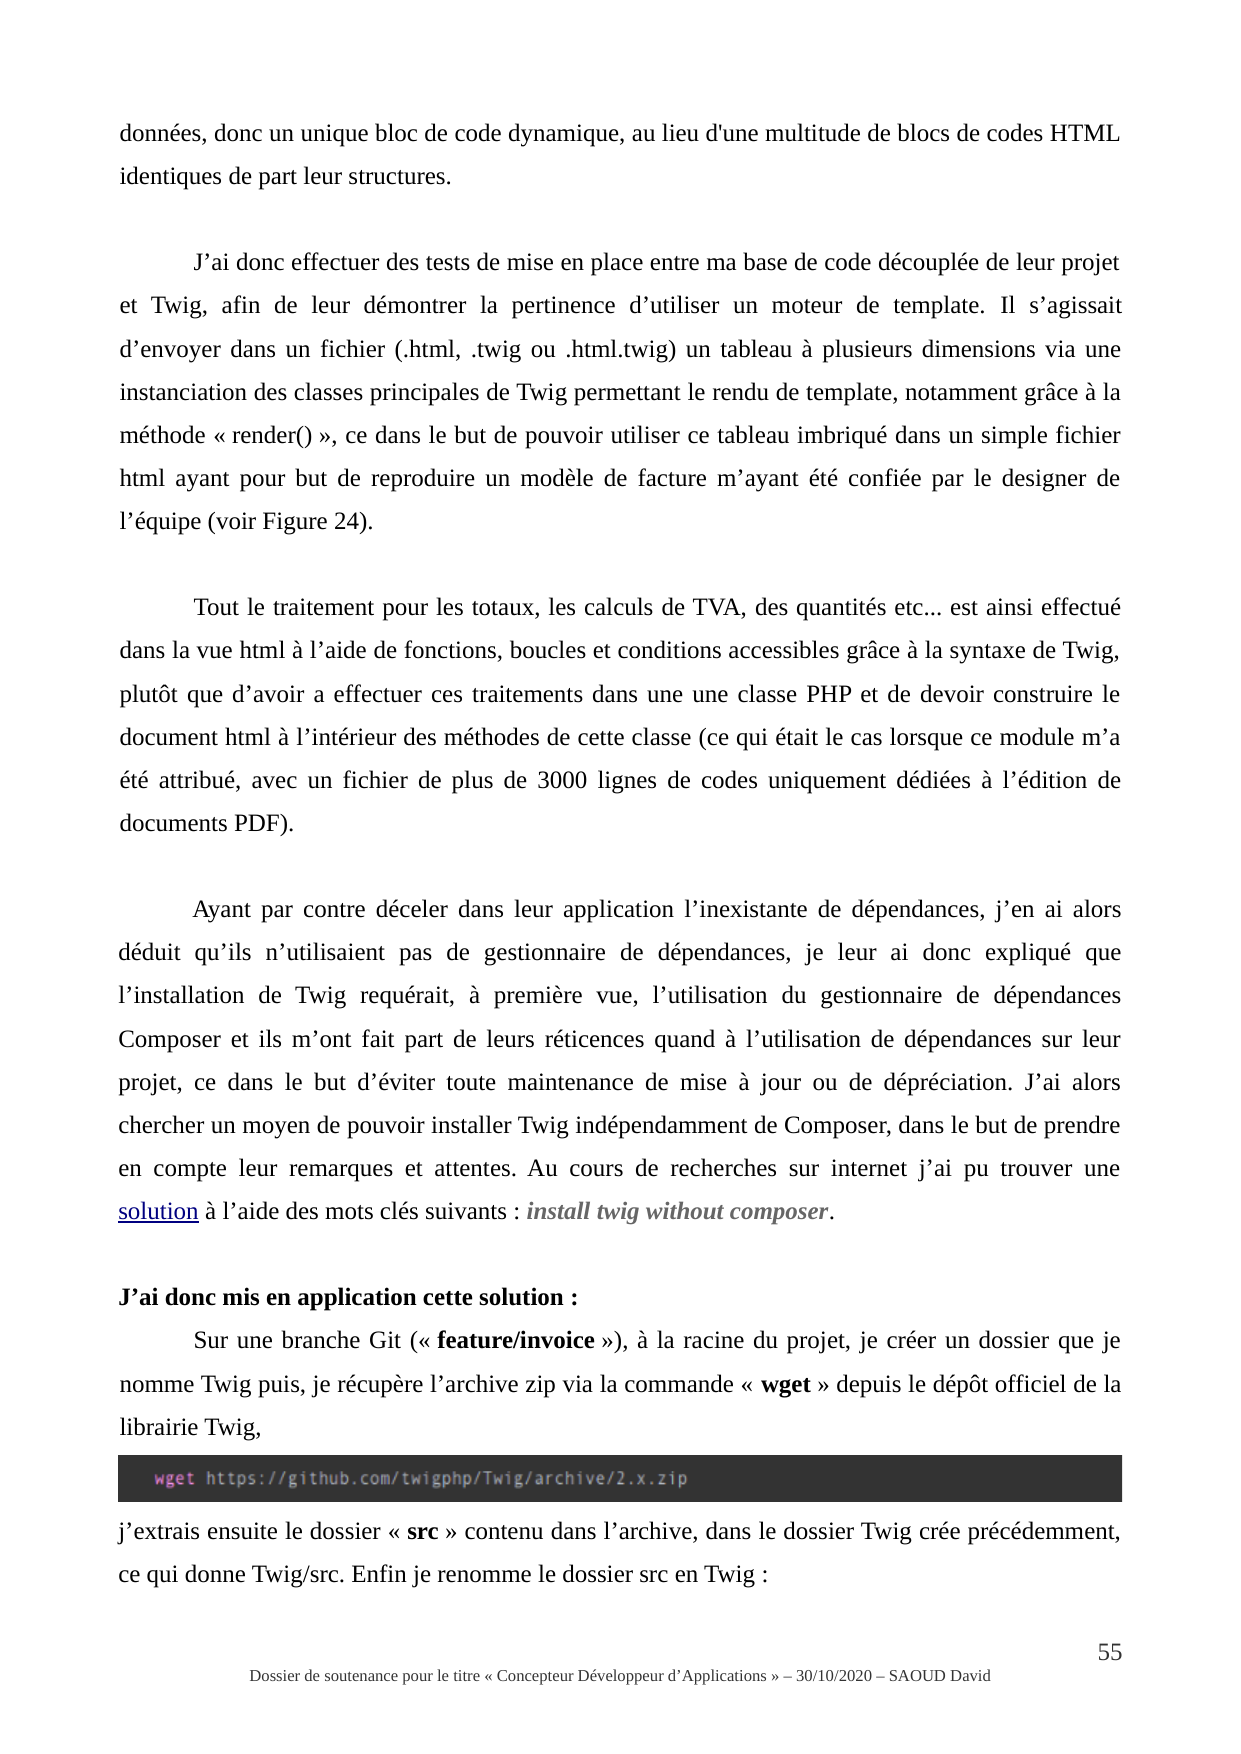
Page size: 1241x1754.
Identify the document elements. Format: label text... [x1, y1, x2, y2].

text données, donc un unique bloc de code dynamique, au lieu d'une multitude de blocs de codes HTML identiques de part leur structures. [119, 118, 1122, 190]
text j’extrais ensuite le dossier « src » contenu dans l’archive, dans le dossier Twig crée précédemment, ce qui donne Twig/src. Enfin je renomme le dossier src en Twig : [118, 1502, 1122, 1588]
picture [118, 1455, 1123, 1502]
text Sur une branche Git (« feature/invoice »), à la racine du projet, je créer un dossier que je nomme Twig puis, je récupère l’archive zip via la commande « wget » depuis le dépôt officiel de la librairie Twig, [119, 1326, 1122, 1441]
text J’ai donc mis en application cette solution : [118, 1282, 1122, 1311]
text J’ai donc effectuer des tests de mise en place entre ma base de code découplée de leur projet et Twig, afin de leur démontrer la pertinence d’utiliser un moteur de template. Il s’agissait d’envoyer dans un fichier (.html, .twig ou .html.twig) un tableau à plusieurs dimensions via une instanciation des classes principales de Twig permettant le rendu de template, notamment grâce à la méthode « render() », ce dans le but de pouvoir utiliser ce tableau imbriqué dans un simple fichier html ayant pour but de reproduire un modèle de facture m’ayant été confiée par le designer de l’équipe (voir Figure 24). [119, 247, 1122, 535]
text Tout le traitement pour les totaux, les calculs de TVA, des quantités etc... est ainsi effectué dans la vue html à l’aide de fonctions, boucles et conditions accessibles grâce à la syntaxe de Twig, plutôt que d’avoir a effectuer ces traitements dans une une classe PHP et de devoir construire le document html à l’intérieur des méthodes de cette classe (ce qui était le cas lorsque ce module m’a été attribué, avec un fichier de plus de 3000 lignes de codes uniquement dédiées à l’édition de documents PDF). [119, 592, 1122, 837]
text Ayant par contre déceler dans leur application l’inexistante de dépendances, j’en ai alors déduit qu’ils n’utilisaient pas de gestionnaire de dépendances, je leur ai donc expliqué que l’installation de Twig requérait, à première vue, l’utilisation du gestionnaire de dépendances Composer et ils m’ont fait part de leurs réticences quand à l’utilisation de dépendances sur leur projet, ce dans le but d’éviter toute maintenance de mise à jour ou de dépréciation. J’ai alors chercher un moyen de pouvoir installer Twig indépendamment de Composer, dans le but de prendre en compte leur remarques et attentes. Au cours de recherches sur internet j’ai pu trouver une solution à l’aide des mots clés suivants : install twig without composer. [118, 894, 1122, 1225]
